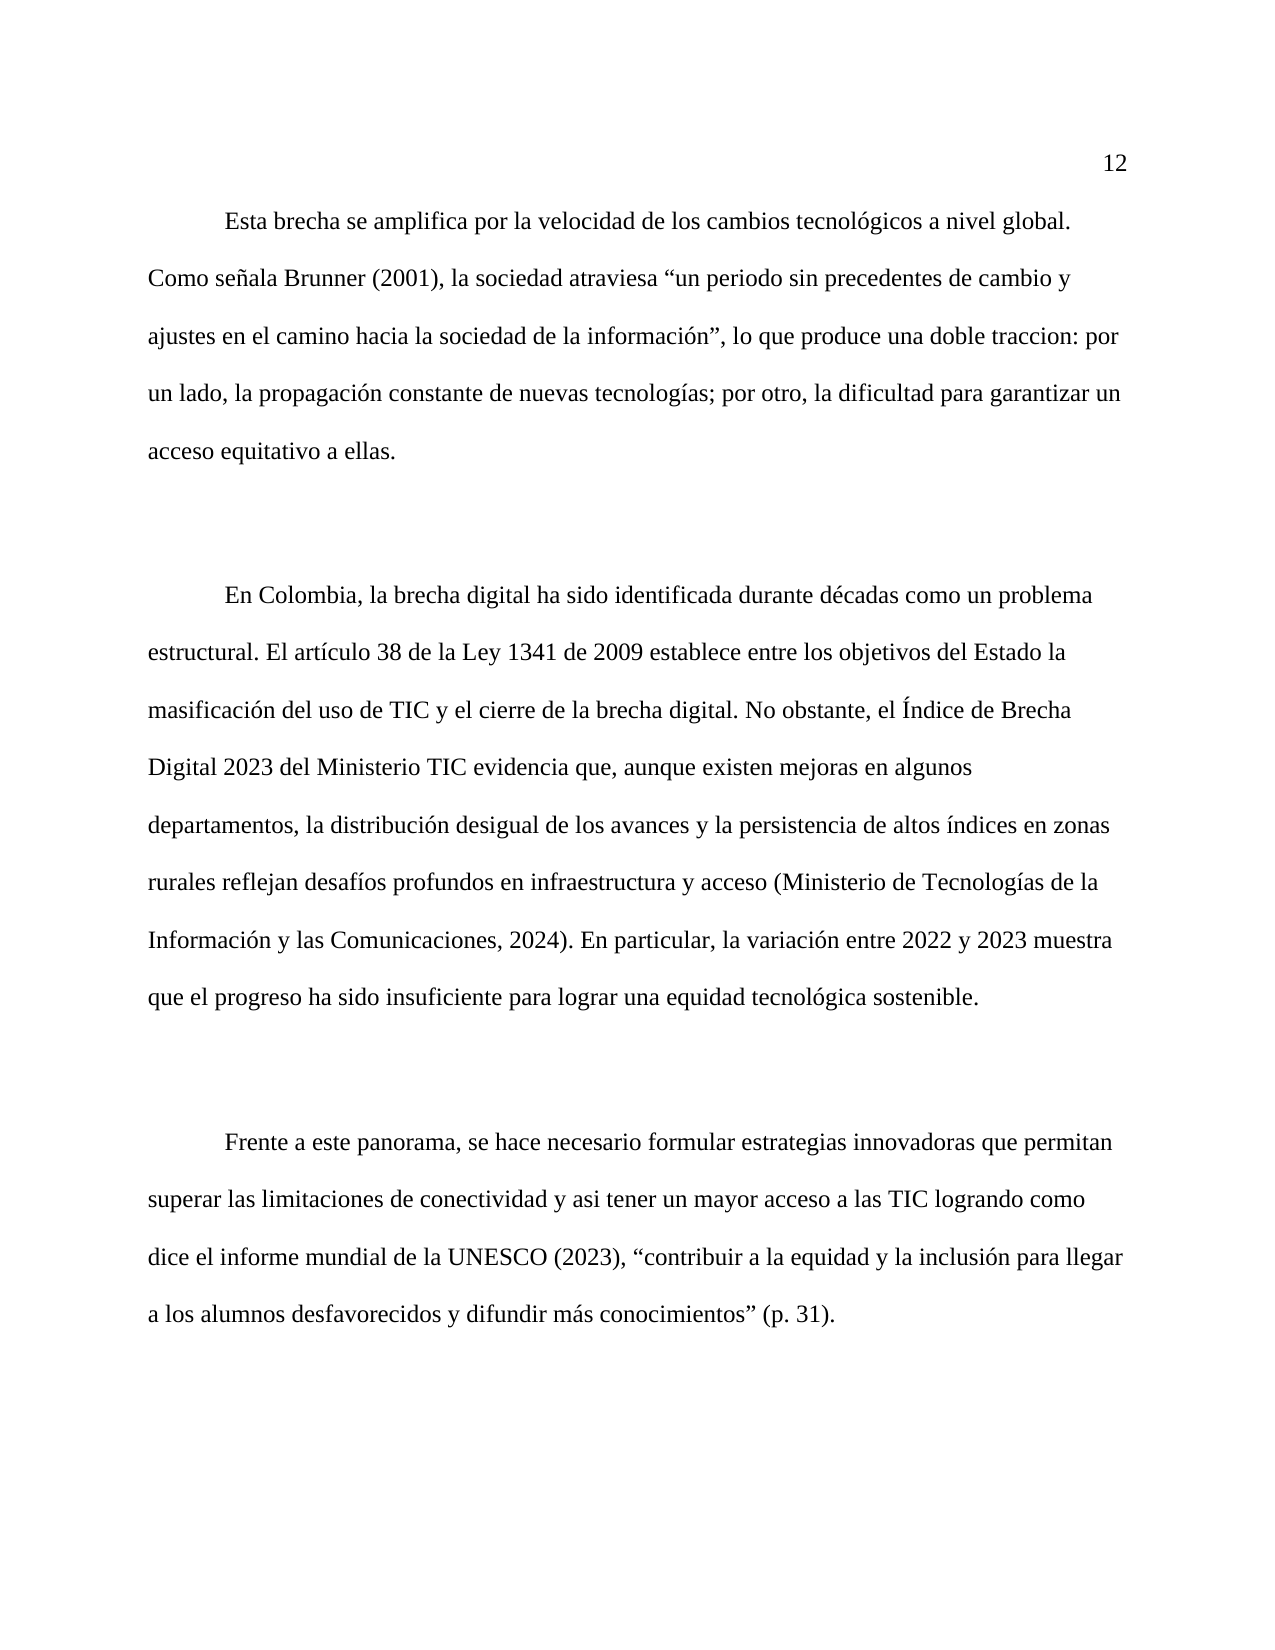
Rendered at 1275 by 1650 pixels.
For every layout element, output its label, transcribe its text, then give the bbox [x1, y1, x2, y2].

text Frente a este panorama, se hace necesario formular estrategias innovadoras que permitan superar las limitaciones de conectividad y asi tener un mayor acceso a las TIC logrando como dice el informe mundial de la UNESCO (2023), “contribuir a la equidad y la inclusión para llegar a los alumnos desfavorecidos y difundir más conocimientos” (p. 31). [148, 1127, 1127, 1328]
text Esta brecha se amplifica por la velocidad de los cambios tecnológicos a nivel global. Como señala Brunner (2001), la sociedad atraviesa “un periodo sin precedentes de cambio y ajustes en el camino hacia la sociedad de la información”, lo que produce una doble traccion: por un lado, la propagación constante de nuevas tecnologías; por otro, la dificultad para garantizar un acceso equitativo a ellas. [148, 206, 1127, 464]
text En Colombia, la brecha digital ha sido identificada durante décadas como un problema estructural. El artículo 38 de la Ley 1341 de 2009 establece entre los objetivos del Estado la masificación del uso de TIC y el cierre de la brecha digital. No obstante, el Índice de Brecha Digital 2023 del Ministerio TIC evidencia que, aunque existen mejoras en algunos departamentos, la distribución desigual de los avances y la persistencia de altos índices en zonas rurales reflejan desafíos profundos en infraestructura y acceso (Ministerio de Tecnologías de la Información y las Comunicaciones, 2024). En particular, la variación entre 2022 y 2023 muestra que el progreso ha sido insuficiente para lograr una equidad tecnológica sostenible. [148, 580, 1127, 1011]
